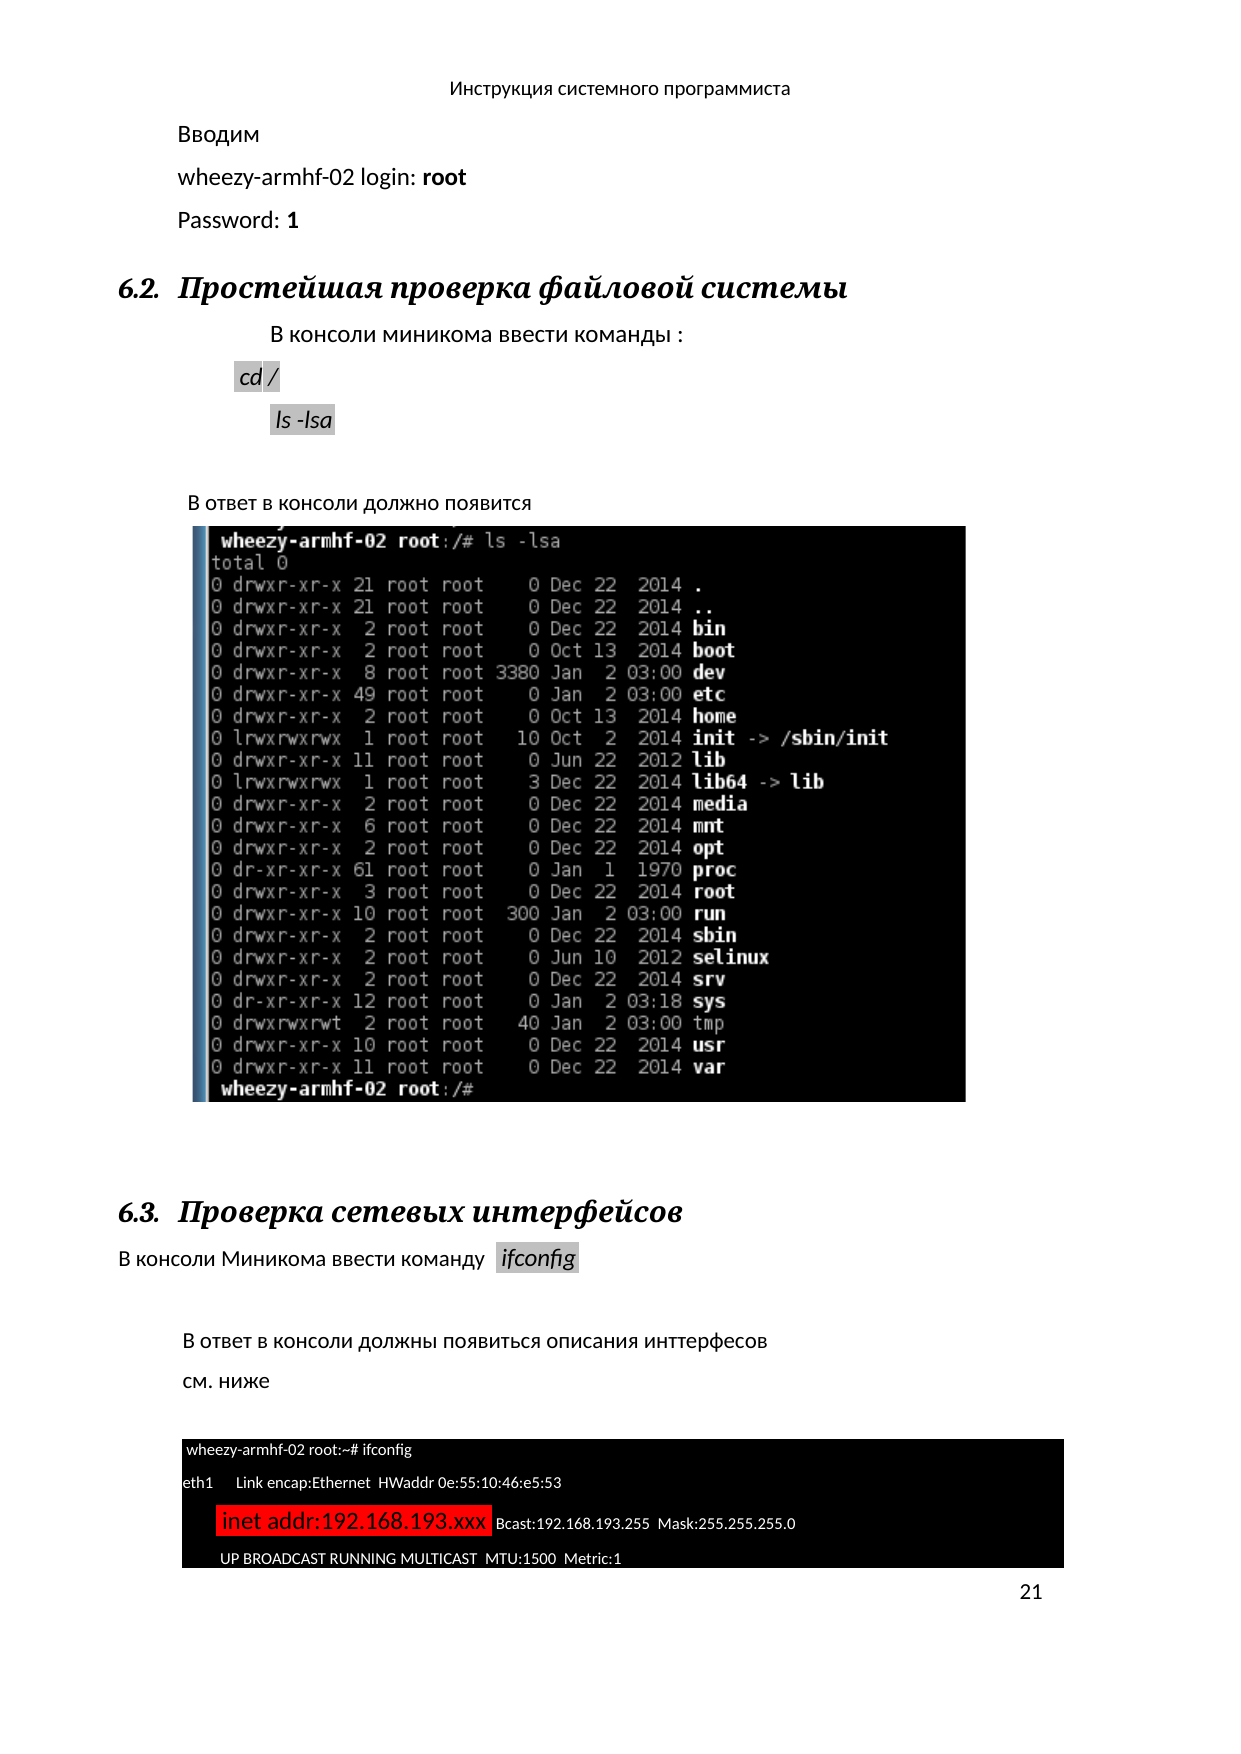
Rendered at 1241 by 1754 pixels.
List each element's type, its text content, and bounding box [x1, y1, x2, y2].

subtitle Простейшая проверка файловой системы [118, 272, 1122, 306]
text inet addr:192.168.193.xxx Bcast:192.168.193.255 Mask:255.255.255.0 [182, 1505, 1064, 1536]
text Password: 1 [177, 204, 1122, 235]
text Вводим [177, 118, 1122, 149]
text см. ниже [182, 1366, 1122, 1394]
text В консоли Миникома ввести команду ifconfig [118, 1242, 1122, 1273]
text cd / [234, 361, 1122, 392]
text wheezy-armhf-02 root:~# ifconfig [182, 1439, 1064, 1460]
text eth1 Link encap:Ethernet HWaddr 0e:55:10:46:e5:53 [182, 1472, 1064, 1493]
text В ответ в консоли должно появится [182, 488, 1122, 516]
text ls -lsa [270, 404, 1122, 435]
text В ответ в консоли должны появиться описания инттерфесов [182, 1326, 1122, 1354]
text В консоли миникома ввести команды : [270, 318, 1122, 349]
text wheezy-armhf-02 login: root [177, 161, 1122, 192]
text UP BROADCAST RUNNING MULTICAST MTU:1500 Metric:1 [182, 1548, 1064, 1568]
subtitle Проверка сетевых интерфейсов [118, 1196, 1122, 1230]
